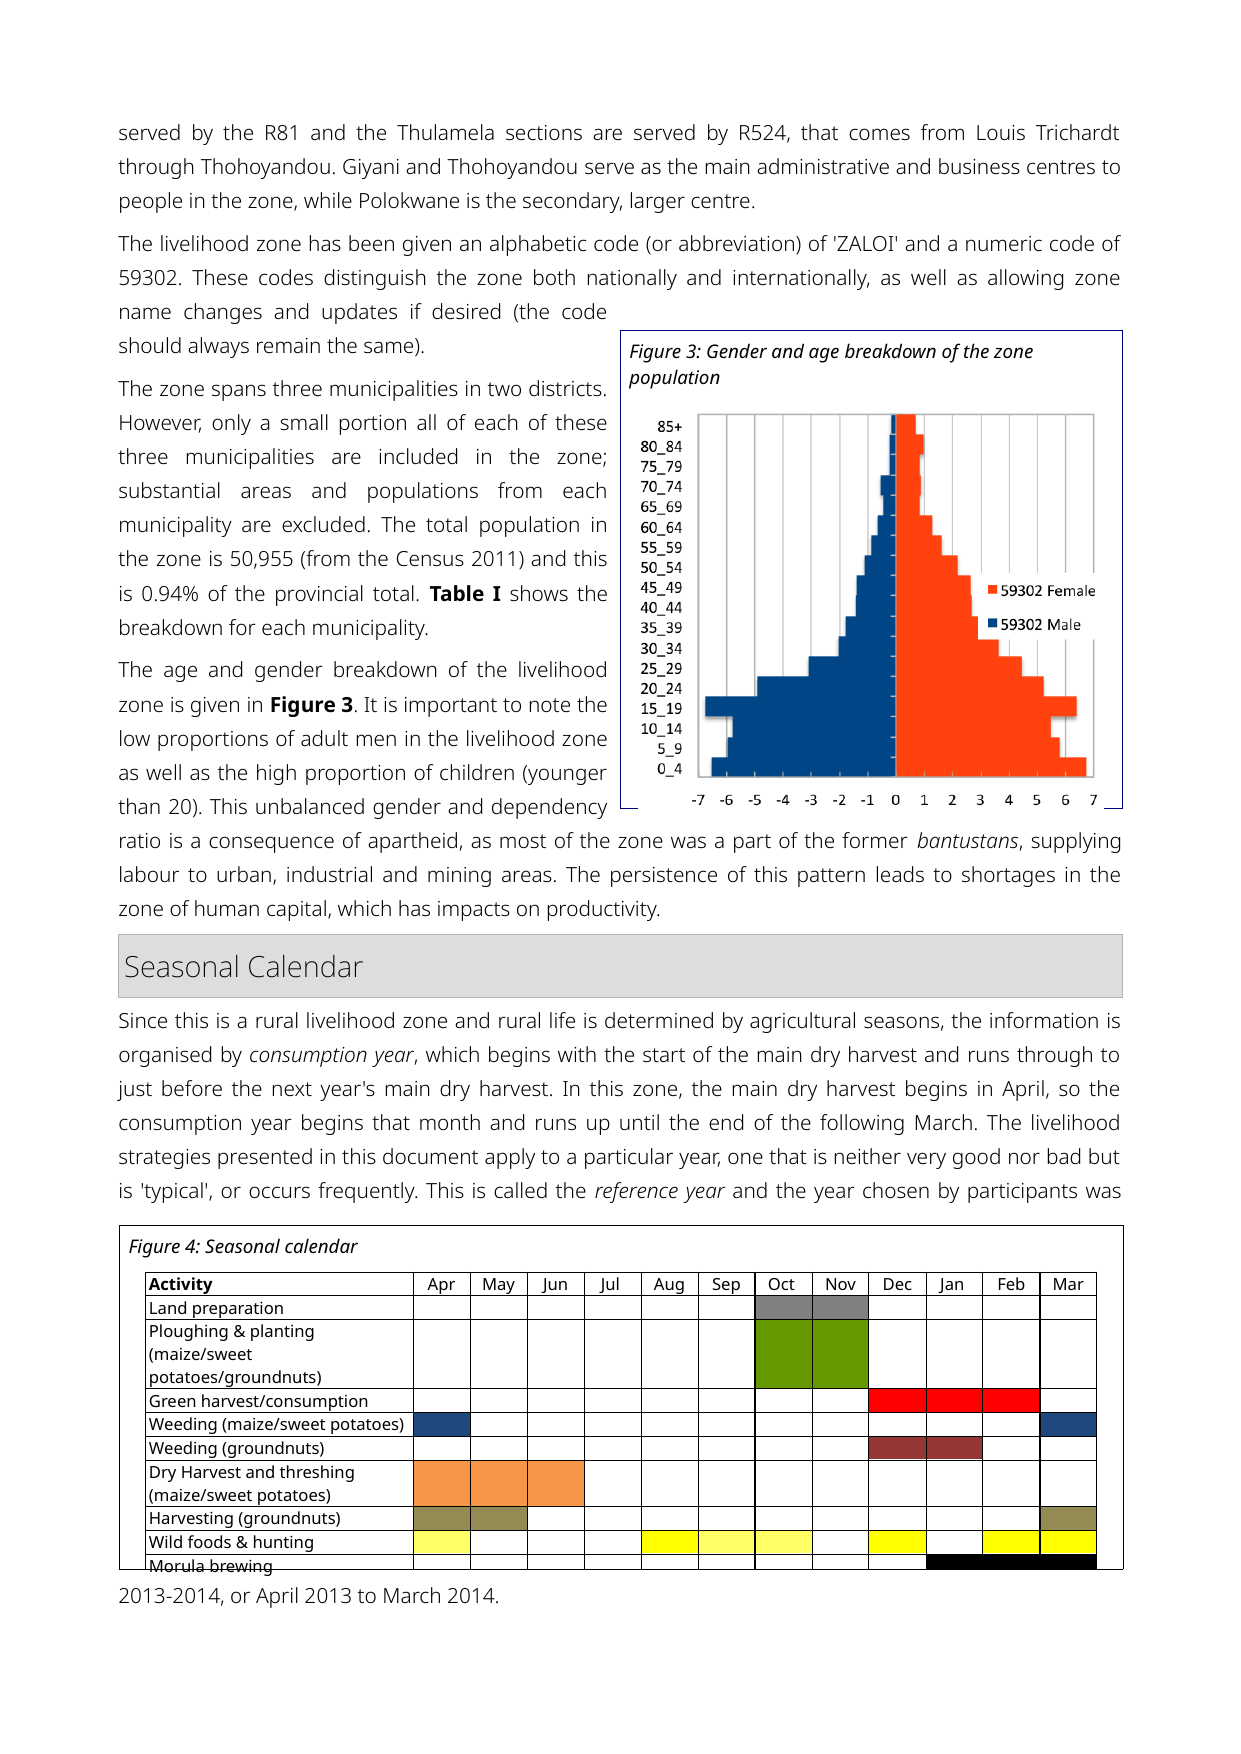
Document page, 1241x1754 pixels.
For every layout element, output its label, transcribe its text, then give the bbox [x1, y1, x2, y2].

table_cell [756, 1555, 812, 1569]
table_cell [471, 1437, 527, 1459]
text The age and gender breakdown of the livelihood zone is given in Figure 3. It is important to note the low proportions of adult men in the livelihood zone as well as the high proportion of children (younger than 20). This unbalanced gender and dependency ratio is a consequence of apartheid, as most of the zone was a part of the former bantustans, supplying labour to urban, industrial and mining areas. The persistence of this pattern leads to shortages in the zone of human capital, which has impacts on productivity. [118, 656, 1122, 922]
table_cell [869, 1413, 926, 1436]
table_cell [756, 1461, 812, 1506]
table_cell [585, 1555, 641, 1569]
table_cell [927, 1531, 982, 1553]
table_cell [528, 1320, 584, 1388]
table_cell [642, 1555, 698, 1569]
table_cell Morula brewing [146, 1555, 413, 1569]
table_cell [813, 1507, 868, 1530]
table_cell [471, 1413, 527, 1436]
text Figure 3: Gender and age breakdown of the zone population [629, 338, 1113, 389]
text Source: Statistics South Africa, Census 2011 small areas and population database [1104, 402, 1113, 799]
table_cell [927, 1437, 982, 1459]
table_header Oct [756, 1273, 812, 1295]
table_cell [869, 1320, 926, 1388]
table_cell [585, 1437, 641, 1459]
table_cell [983, 1555, 1039, 1569]
table_cell [983, 1461, 1039, 1506]
table_cell [983, 1437, 1039, 1459]
table_cell [756, 1296, 812, 1319]
table_cell [414, 1296, 470, 1319]
table_cell [1041, 1413, 1096, 1436]
table_cell [471, 1320, 527, 1388]
table_cell [414, 1389, 470, 1412]
table_cell [1041, 1437, 1096, 1459]
table_cell [983, 1531, 1039, 1553]
table_cell Dry Harvest and threshing (maize/sweet potatoes) [146, 1461, 413, 1506]
table_cell [813, 1389, 868, 1412]
table_header Jul [585, 1273, 641, 1295]
table_cell [813, 1531, 868, 1553]
table_cell [528, 1413, 584, 1436]
table_cell [983, 1389, 1039, 1412]
table_cell [927, 1507, 982, 1530]
table_cell Wild foods & hunting [146, 1531, 413, 1553]
table_cell [983, 1296, 1039, 1319]
table_cell [1041, 1531, 1096, 1553]
table_cell [1041, 1389, 1096, 1412]
text The livelihood zone has been given an alphabetic code (or abbreviation) of 'ZALOI' and a numeric code of 59302. These codes distinguish the zone both nationally and internationally, as well as allowing zone name changes and updates if desired (the code should always remain the same). [621, 331, 1122, 808]
table_header Activity [146, 1273, 413, 1295]
table_cell [471, 1296, 527, 1319]
text Since this is a rural livelihood zone and rural life is determined by agricultural seasons, the information is organised by consumption year, which begins with the start of the main dry harvest and runs through to just before the next year's main dry harvest. In this zone, the main dry harvest begins in April, so the consumption year begins that month and runs up until the end of the following March. The livelihood strategies presented in this document apply to a particular year, one that is neither very good nor bad but is 'typical', or occurs frequently. This is called the reference year and the year chosen by participants was 2013-2014, or April 2013 to March 2014. [118, 1006, 1122, 1609]
table_header Jun [528, 1273, 584, 1295]
table_cell [528, 1437, 584, 1459]
table_cell [642, 1461, 698, 1506]
table_cell [927, 1320, 982, 1388]
table_cell [1041, 1461, 1096, 1506]
table_cell [756, 1531, 812, 1553]
table_cell [869, 1555, 926, 1569]
table_cell [585, 1507, 641, 1530]
table_cell [756, 1413, 812, 1436]
table_cell Harvesting (groundnuts) [146, 1507, 413, 1530]
table_header Feb [983, 1273, 1039, 1295]
text Source: Statistics South Africa, Census 2011 small areas and population database [629, 402, 638, 799]
table_header Dec [869, 1273, 926, 1295]
table_cell [642, 1531, 698, 1553]
table_cell [813, 1555, 868, 1569]
table_cell [414, 1531, 470, 1553]
table_cell [813, 1320, 868, 1388]
table_cell [1041, 1555, 1096, 1569]
table_cell [585, 1531, 641, 1553]
table_cell [927, 1461, 982, 1506]
table_cell [869, 1461, 926, 1506]
table_cell [471, 1555, 527, 1569]
table_header Jan [927, 1273, 982, 1295]
table_cell [813, 1461, 868, 1506]
table_cell [869, 1389, 926, 1412]
table_cell [699, 1461, 754, 1506]
table_cell [813, 1413, 868, 1436]
table_cell [528, 1296, 584, 1319]
table_cell [528, 1507, 584, 1530]
table_header May [471, 1273, 527, 1295]
table_cell [414, 1555, 470, 1569]
table_cell [642, 1320, 698, 1388]
table_cell Weeding (groundnuts) [146, 1437, 413, 1459]
table_cell [869, 1437, 926, 1459]
table_cell [642, 1296, 698, 1319]
table_cell [699, 1437, 754, 1459]
table_header Nov [813, 1273, 868, 1295]
table_cell [414, 1320, 470, 1388]
table_cell [528, 1531, 584, 1553]
table_cell [699, 1413, 754, 1436]
table_cell Green harvest/consumption [146, 1389, 413, 1412]
table_cell [699, 1320, 754, 1388]
table_cell [642, 1507, 698, 1530]
table_cell [471, 1389, 527, 1412]
table_cell [927, 1296, 982, 1319]
table_cell [869, 1296, 926, 1319]
table_cell [699, 1531, 754, 1553]
table_cell [869, 1507, 926, 1530]
table_cell [927, 1555, 982, 1569]
table_header Mar [1041, 1273, 1096, 1295]
table_cell [1041, 1296, 1096, 1319]
table_cell [983, 1320, 1039, 1388]
table_cell [471, 1531, 527, 1553]
table_cell [471, 1461, 527, 1506]
table_cell [869, 1531, 926, 1553]
table_cell [756, 1437, 812, 1459]
table_cell [1041, 1320, 1096, 1388]
table_cell [756, 1320, 812, 1388]
table_cell [471, 1507, 527, 1530]
table_cell [699, 1389, 754, 1412]
table_cell [813, 1437, 868, 1459]
table_cell [528, 1555, 584, 1569]
table_cell [414, 1507, 470, 1530]
table_header Apr [414, 1273, 470, 1295]
table_cell [585, 1296, 641, 1319]
table_cell [699, 1507, 754, 1530]
table_cell [585, 1413, 641, 1436]
table_cell [528, 1389, 584, 1412]
picture [638, 402, 1104, 811]
table_header Seasonal Calendar [119, 935, 1122, 997]
table_cell [927, 1413, 982, 1436]
text The livelihood zone has been given an alphabetic code (or abbreviation) of 'ZALOI' and a numeric code of 59302. These codes distinguish the zone both nationally and internationally, as well as allowing zone name changes and updates if desired (the code should always remain the same). [118, 229, 1122, 360]
table_header Aug [642, 1273, 698, 1295]
text Since this is a rural livelihood zone and rural life is determined by agricultural seasons, the information is organised by consumption year, which begins with the start of the main dry harvest and runs through to just before the next year's main dry harvest. In this zone, the main dry harvest begins in April, so the consumption year begins that month and runs up until the end of the following March. The livelihood strategies presented in this document apply to a particular year, one that is neither very good nor bad but is 'typical', or occurs frequently. This is called the reference year and the year chosen by participants was 2013-2014, or April 2013 to March 2014. [120, 1226, 1123, 1569]
table_cell [414, 1413, 470, 1436]
table_cell [1041, 1507, 1096, 1530]
table_cell [528, 1461, 584, 1506]
table_header Sep [699, 1273, 754, 1295]
table_cell Weeding (maize/sweet potatoes) [146, 1413, 413, 1436]
table_cell [983, 1507, 1039, 1530]
table_cell Land preparation [146, 1296, 413, 1319]
table_cell [642, 1413, 698, 1436]
table_cell [927, 1389, 982, 1412]
table_cell [699, 1296, 754, 1319]
table_cell [414, 1461, 470, 1506]
table_cell [642, 1389, 698, 1412]
table_cell [585, 1320, 641, 1388]
table_cell [983, 1413, 1039, 1436]
text served by the R81 and the Thulamela sections are served by R524, that comes from Louis Trichardt through Thohoyandou. Giyani and Thohoyandou serve as the main administrative and business centres to people in the zone, while Polokwane is the secondary, larger centre. [118, 118, 1122, 215]
table_cell [642, 1437, 698, 1459]
table_cell [813, 1296, 868, 1319]
table_cell [699, 1555, 754, 1569]
table_cell [585, 1389, 641, 1412]
table_cell [756, 1389, 812, 1412]
table_cell [414, 1437, 470, 1459]
text Figure 4: Seasonal calendar [128, 1234, 1114, 1259]
text The zone spans three municipalities in two districts. However, only a small portion all of each of these three municipalities are included in the zone; substantial areas and populations from each municipality are excluded. The total population in the zone is 50,955 (from the Census 2011) and this is 0.94% of the provincial total. Table I shows the breakdown for each municipality. [118, 374, 620, 641]
table_cell [585, 1461, 641, 1506]
table_cell [756, 1507, 812, 1530]
table_cell Ploughing & planting (maize/sweet potatoes/groundnuts) [146, 1320, 413, 1388]
